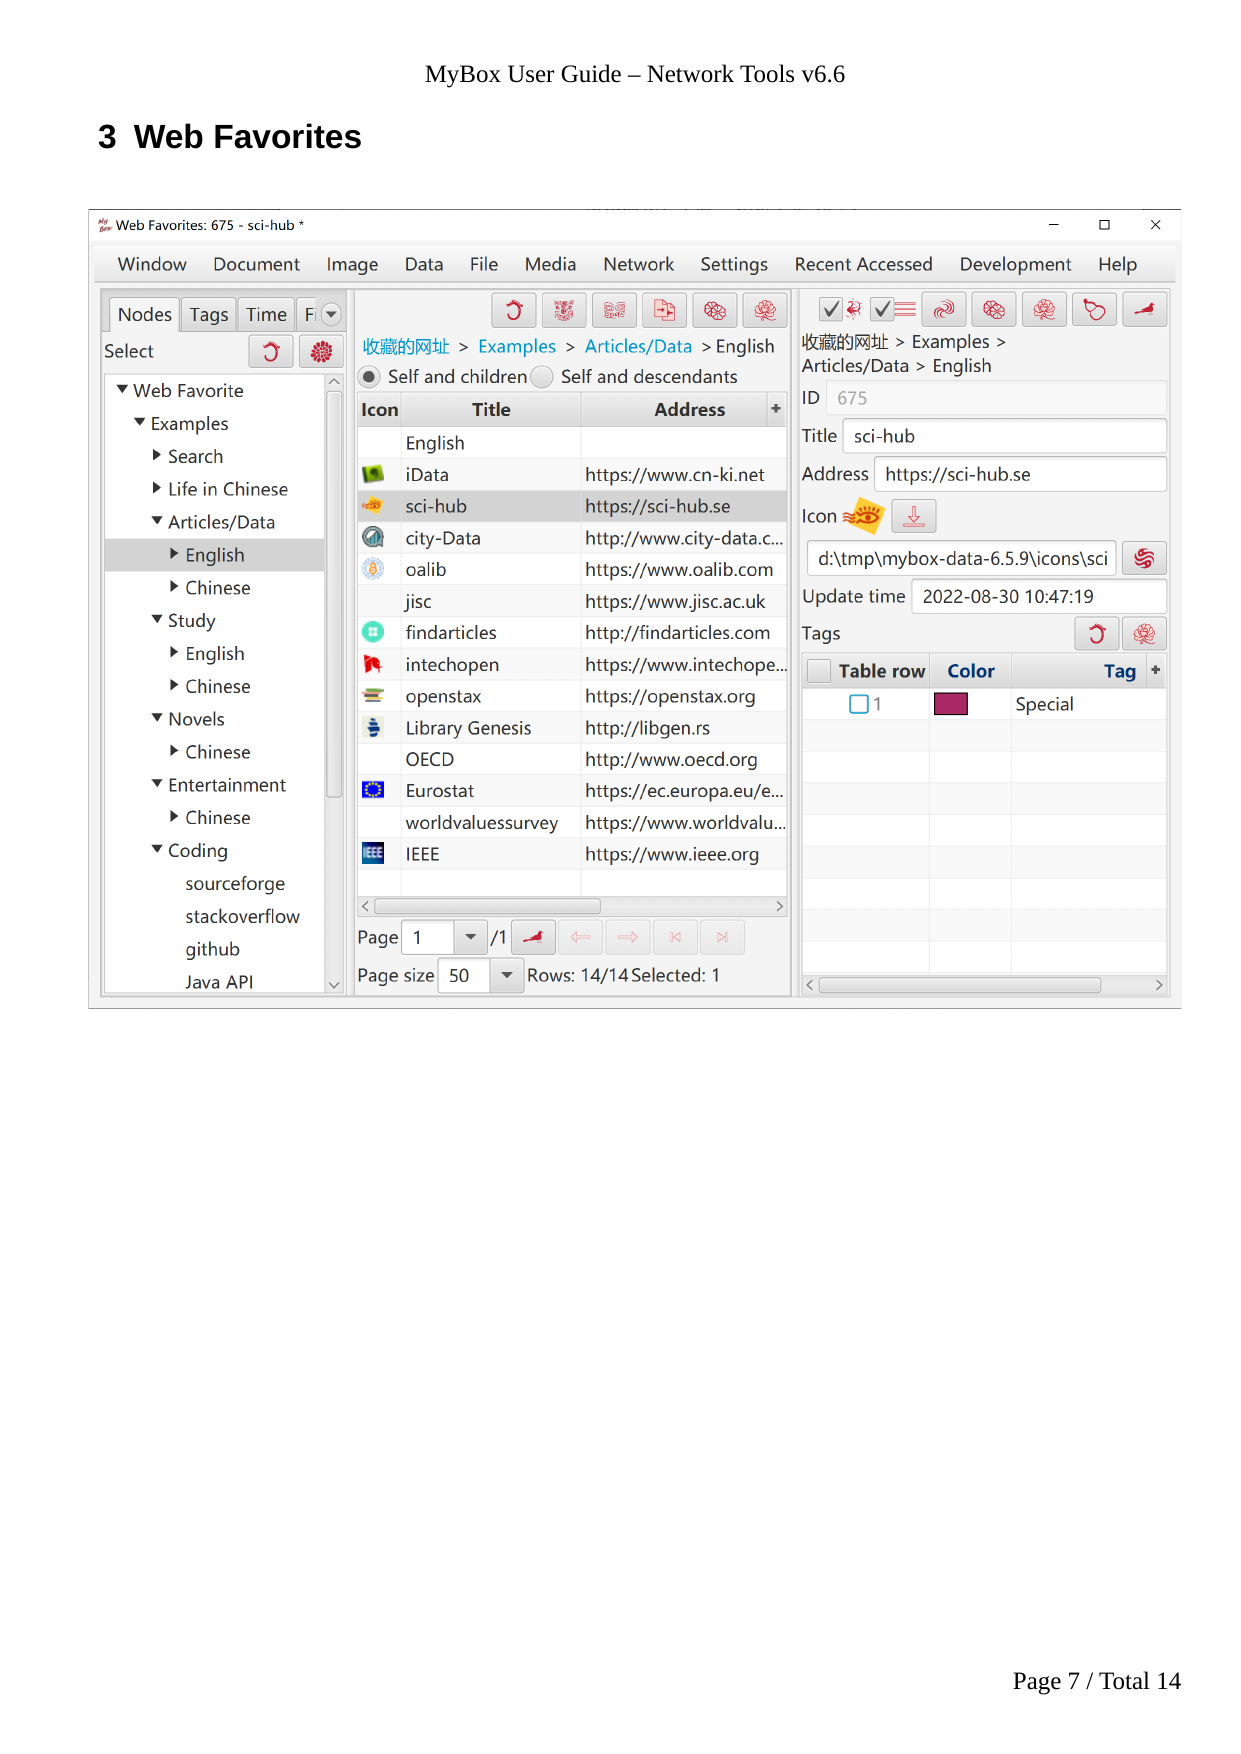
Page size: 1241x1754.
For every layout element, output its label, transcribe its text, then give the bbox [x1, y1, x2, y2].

subtitle Web Favorites [88, 117, 1181, 156]
picture [88, 209, 1182, 1009]
